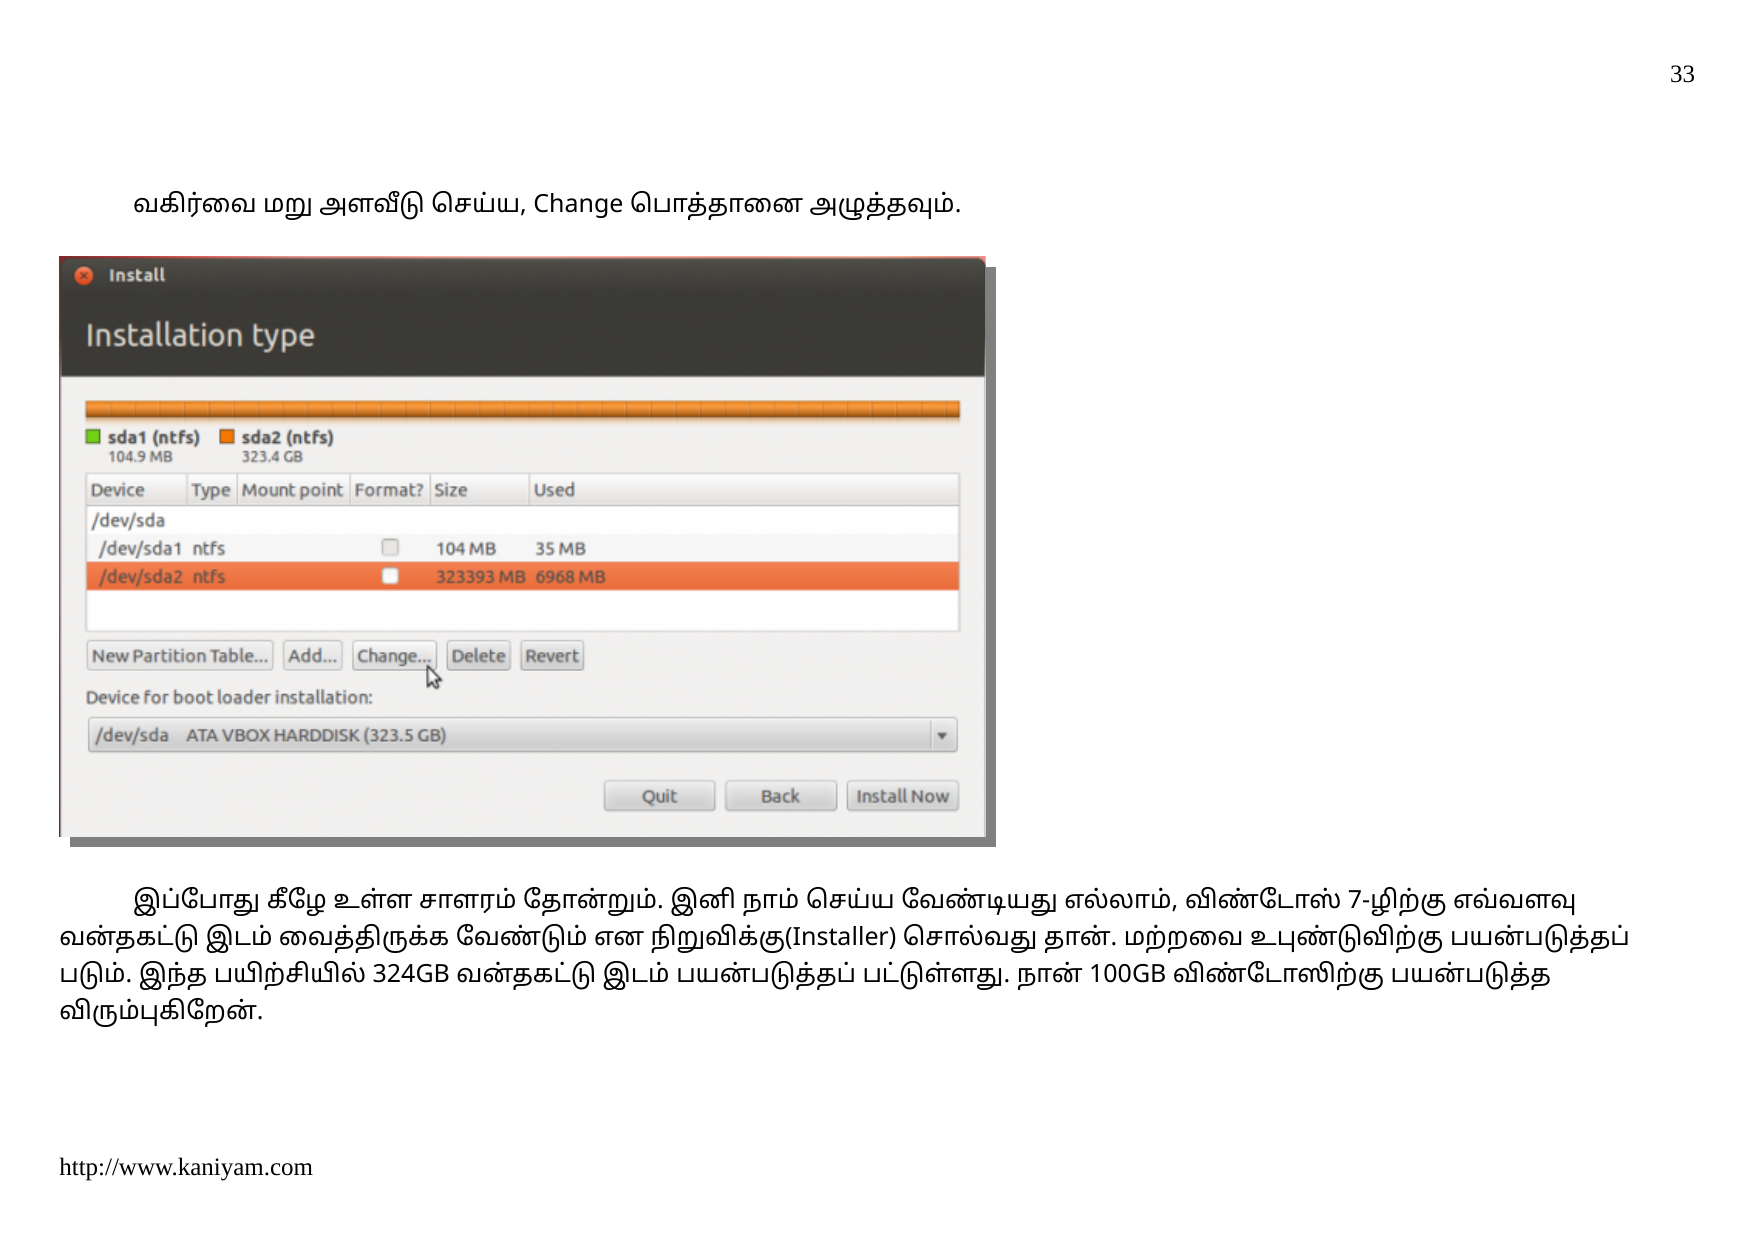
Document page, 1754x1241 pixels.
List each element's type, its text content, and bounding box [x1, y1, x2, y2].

picture [59, 256, 986, 837]
text இப்போது கீழே உள்ள சாளரம் தோன்றும். இனி நாம் செய்ய வேண்டியது எல்லாம், விண்டோஸ் 7-ழிற்கு எவ்வளவு வன்தகட்டு இடம் வைத்திருக்க வேண்டும் என நிறுவிக்கு(Installer) சொல்வது தான். மற்றவை உபுண்டுவிற்கு பயன்படுத்தப் படும். இந்த பயிற்சியில் 324GB வன்தகட்டு இடம் பயன்படுத்தப் பட்டுள்ளது. நான் 100GB விண்டோஸிற்கு பயன்படுத்த விரும்புகிறேன். [59, 881, 1695, 1029]
text வகிர்வை மறு அளவீடு செய்ய, Change பொத்தானை அழுத்தவும். [59, 185, 1695, 222]
